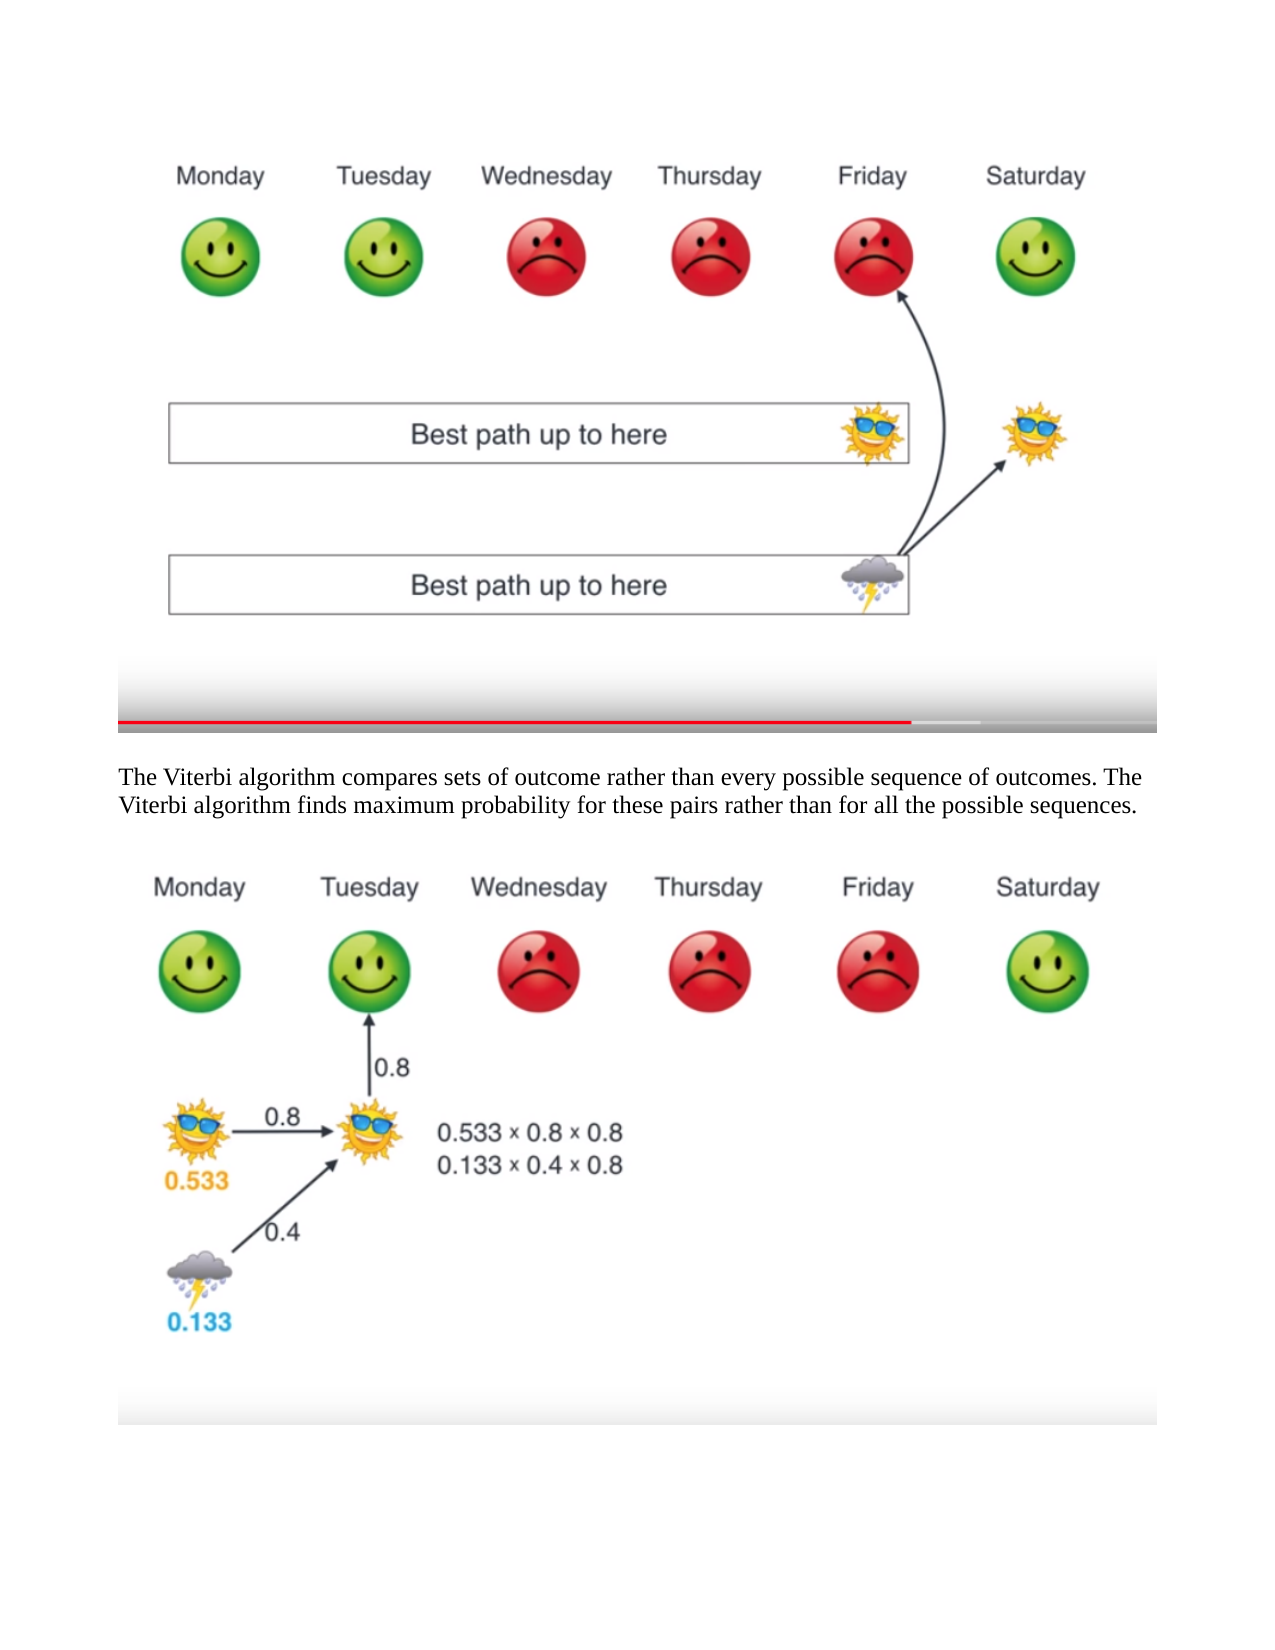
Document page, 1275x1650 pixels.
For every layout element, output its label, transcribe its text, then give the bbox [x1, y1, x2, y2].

picture [118, 847, 1157, 1425]
picture [118, 146, 1157, 733]
text The Viterbi algorithm compares sets of outcome rather than every possible sequence of outcomes. The Viterbi algorithm finds maximum probability for these pairs rather than for all the possible sequences. [118, 762, 1157, 819]
